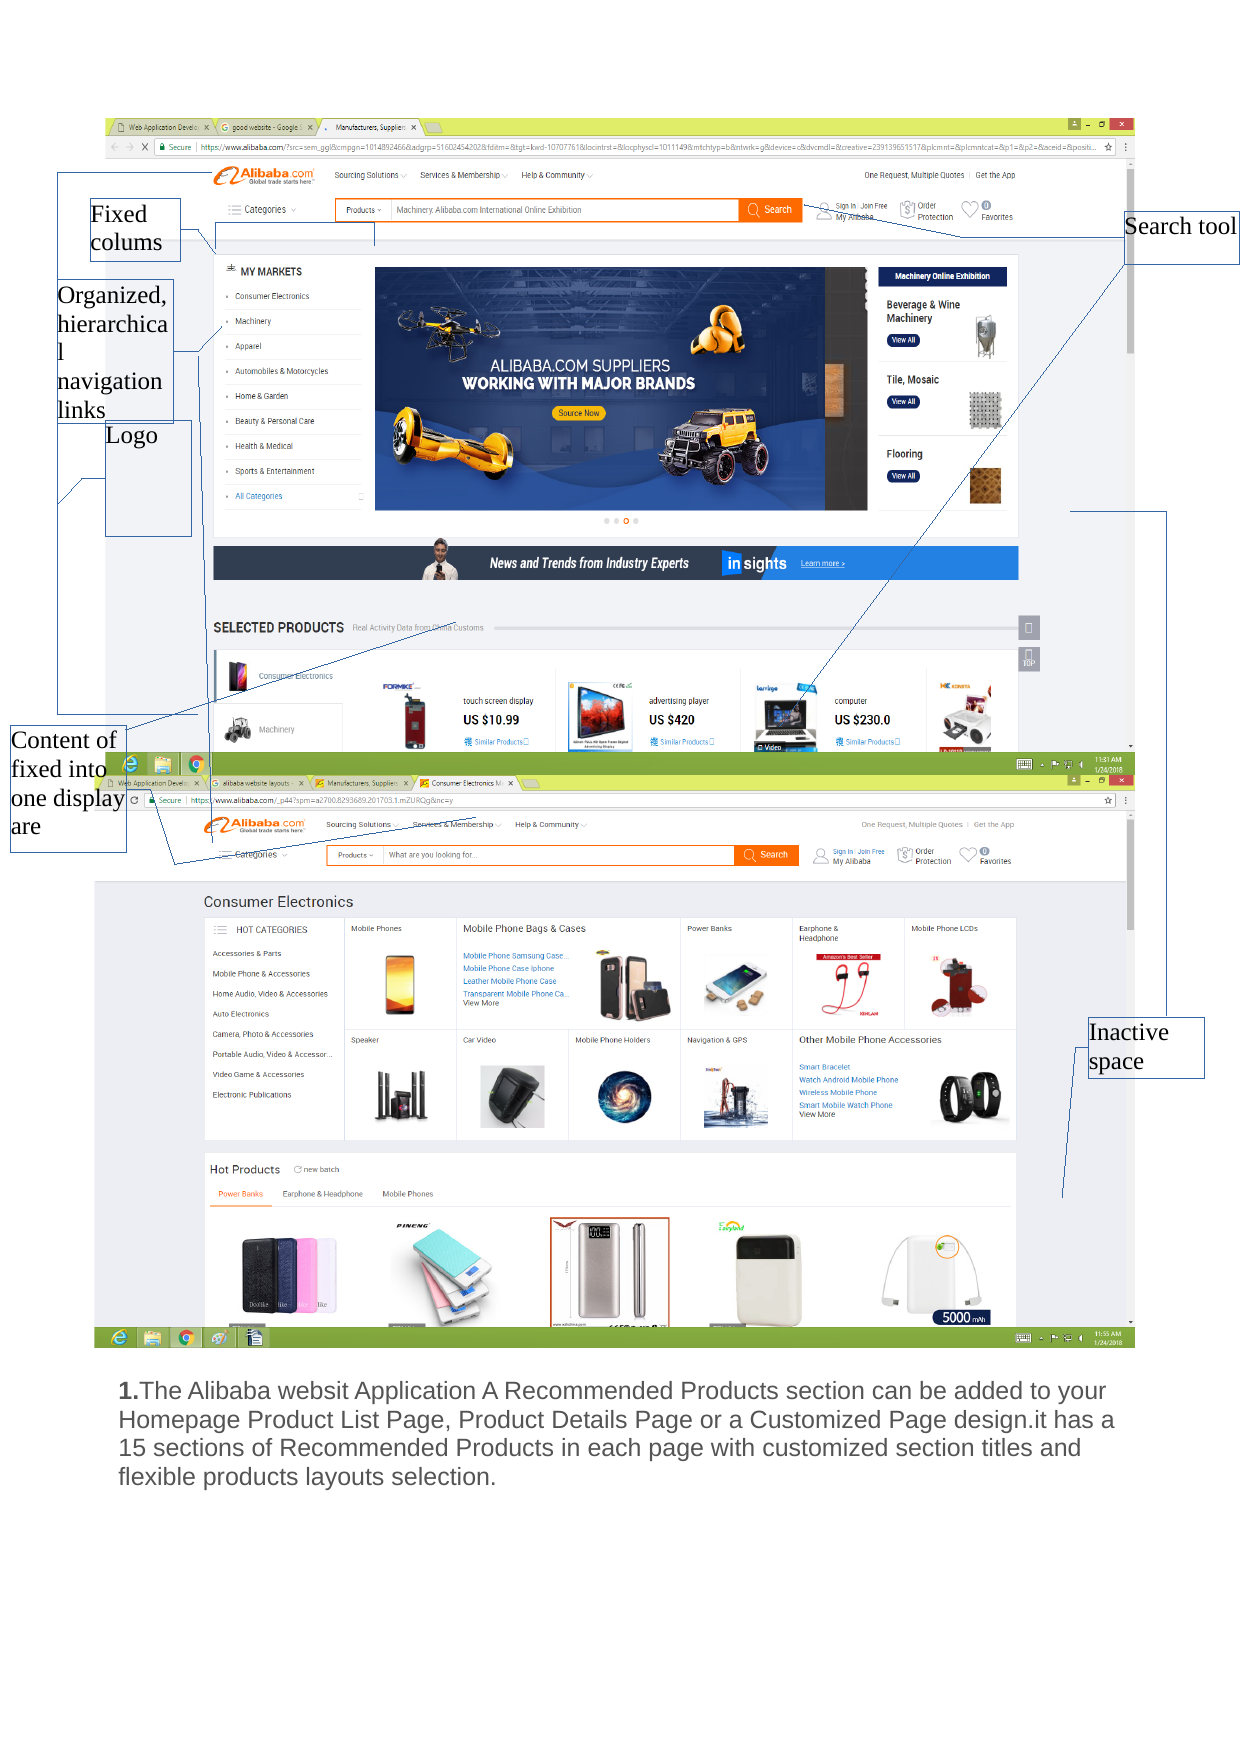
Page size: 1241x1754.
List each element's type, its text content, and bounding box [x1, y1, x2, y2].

picture [94, 118, 1135, 1348]
picture [94, 726, 126, 852]
picture [105, 280, 173, 420]
picture [1089, 1018, 1135, 1078]
picture [1125, 212, 1135, 264]
text 1.The Alibaba websit Application A Recommended Products section can be added to your Homepage Product List Page, Product Details Page or a Customized Page design.it has a 15 sections of Recommended Products in each page with customized section titles and flexible products layouts selection. [118, 1376, 1122, 1491]
picture [105, 199, 180, 261]
picture [106, 421, 191, 536]
picture [1128, 219, 1135, 226]
